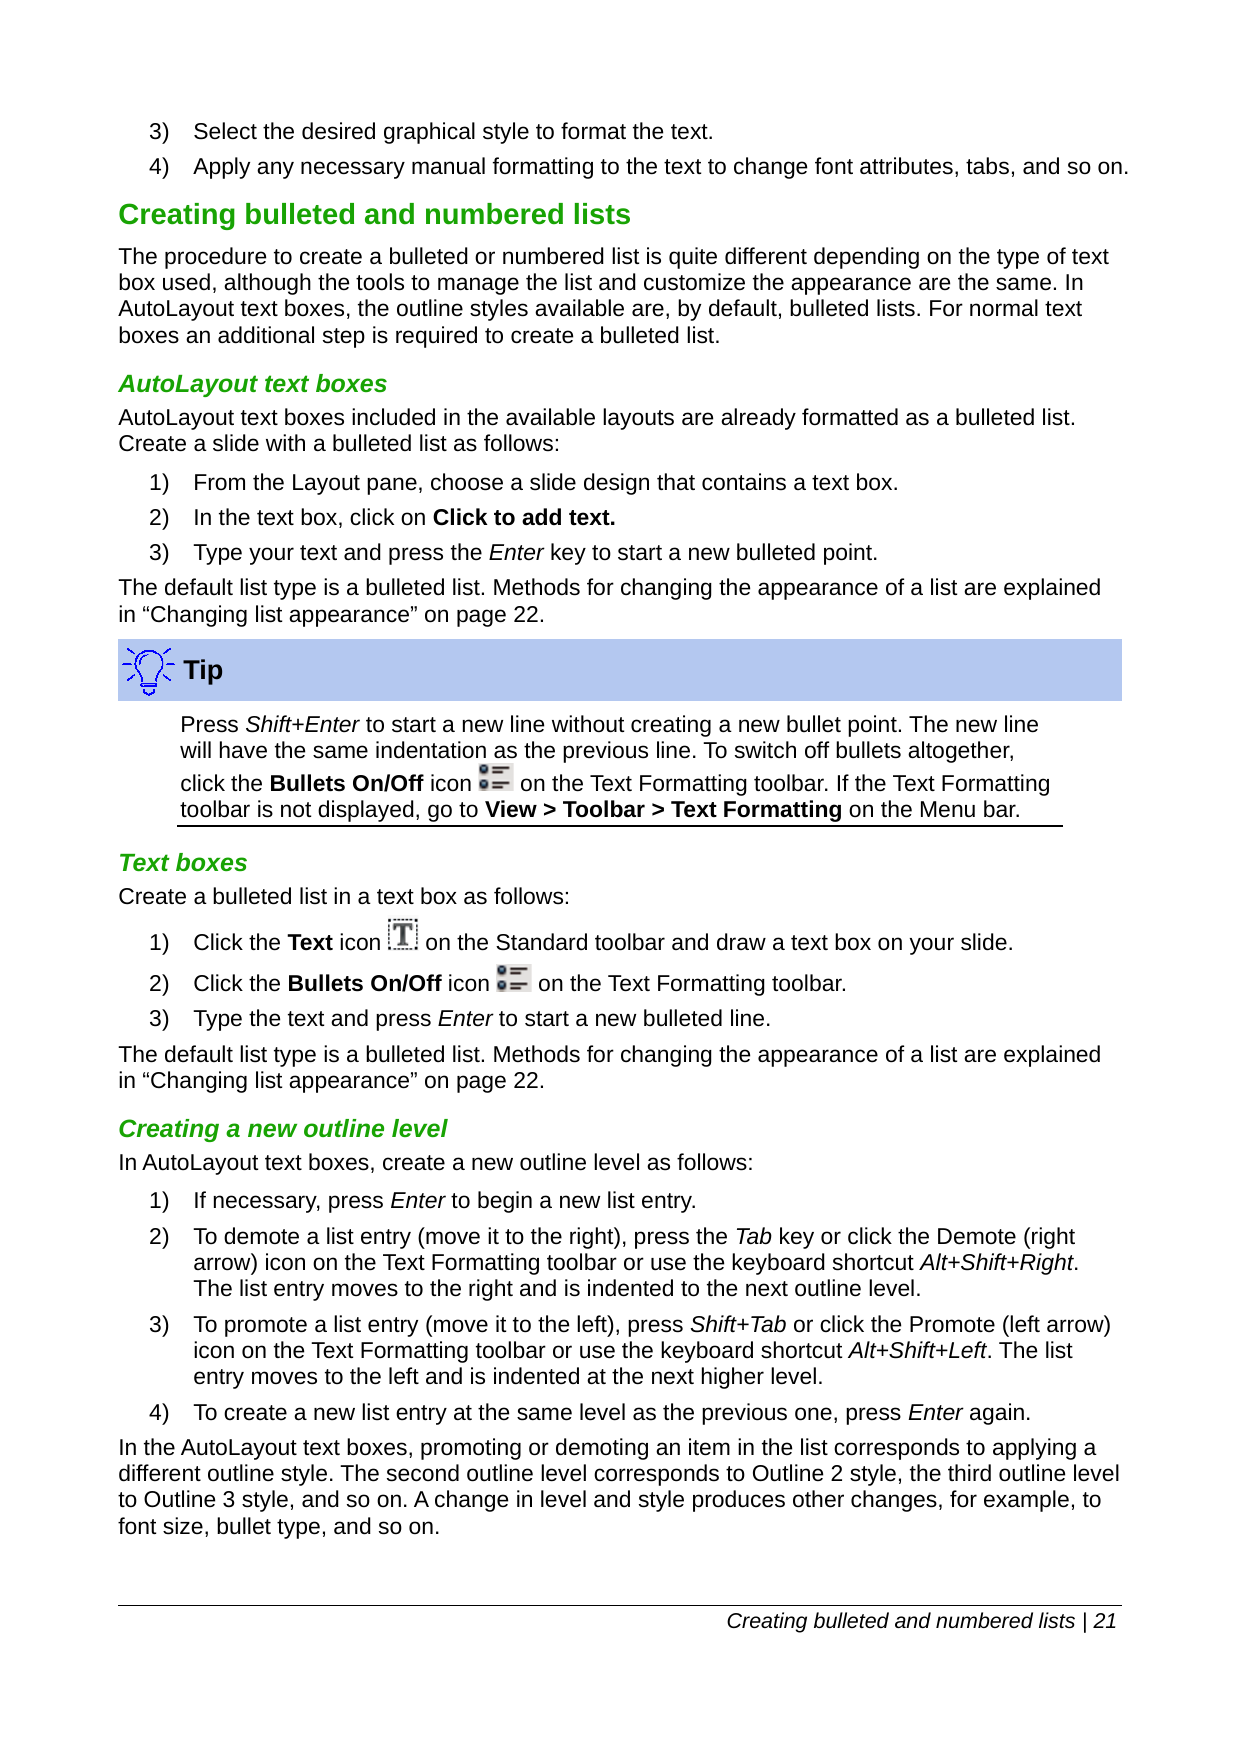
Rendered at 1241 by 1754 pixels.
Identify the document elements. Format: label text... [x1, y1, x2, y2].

subtitle Creating a new outline level [118, 1114, 1122, 1143]
subtitle Tip [118, 639, 1122, 701]
list Apply any necessary manual formatting to the text to change font attributes, tabs, and so on. [169, 153, 1134, 180]
text The default list type is a bulleted list. Methods for changing the appearance of a list are explained in “Changing list appearance” on page 22. [118, 1041, 1122, 1093]
list In AutoLayout text boxes, create a new outline level as follows: [118, 1149, 1122, 1175]
list Type the text and press Enter to start a new bulleted line. [169, 1005, 1122, 1032]
subtitle Creating bulleted and numbered lists [118, 197, 1122, 231]
list Click the Bullets On/Off icon on the Text Formatting toolbar. [169, 964, 1122, 997]
list AutoLayout text boxes included in the available layouts are already formatted as a bulleted list. Create a slide with a bulleted list as follows: [118, 403, 1122, 456]
picture [119, 640, 179, 700]
list To demote a list entry (move it to the right), press the Tab key or click the Demote (right arrow) icon on the Text Formatting toolbar or use the keyboard shortcut Alt+Shift+Right. The list entry moves to the right and is indented to the next outline level. [169, 1223, 1122, 1302]
subtitle Text boxes [118, 848, 1122, 877]
text Press Shift+Enter to start a new line without creating a new bullet point. The new line will have the same indentation as the previous line. To switch off bullets altogether, click the Bullets On/Off icon on the Text Formatting toolbar. If the Text Formatting toolbar is not displayed, go to View > Toolbar > Text Formatting on the Menu bar. [177, 708, 1063, 825]
text In the AutoLayout text boxes, promoting or demoting an item in the list corresponds to applying a different outline style. The second outline level corresponds to Outline 2 style, the third outline level to Outline 3 style, and so on. A change in level and style produces other changes, for example, to font size, bullet type, and so on. [118, 1434, 1122, 1539]
list Type your text and press the Enter key to start a new bulleted point. [169, 539, 1122, 565]
list To create a new list entry at the same level as the previous one, press Enter again. [169, 1398, 1122, 1425]
list To promote a list entry (move it to the left), press Shift+Tab or click the Promote (left arrow) icon on the Text Formatting toolbar or use the keyboard shortcut Alt+Shift+Left. The list entry moves to the left and is indented at the next higher level. [169, 1311, 1122, 1390]
list If necessary, press Enter to begin a new list entry. [169, 1187, 1122, 1214]
picture [496, 964, 532, 992]
text The procedure to create a bulleted or numbered list is quite different depending on the type of text box used, although the tools to manage the list and customize the appearance are the same. In AutoLayout text boxes, the outline styles available are, by default, bulleted lists. For normal text boxes an additional step is required to create a bulleted list. [118, 243, 1122, 348]
text The default list type is a bulleted list. Methods for changing the appearance of a list are explained in “Changing list appearance” on page 22. [118, 574, 1122, 627]
list Click the Text icon on the Standard toolbar and draw a text box on your slide. [169, 915, 1122, 956]
picture [478, 763, 514, 791]
subtitle AutoLayout text boxes [118, 369, 1122, 397]
list In the text box, click on Click to add text. [169, 504, 1122, 530]
list Select the desired graphical style to format the text. [169, 118, 1122, 144]
list From the Layout pane, choose a slide design that contains a text box. [169, 469, 1122, 495]
list Create a bulleted list in a text box as follows: [118, 883, 1122, 909]
